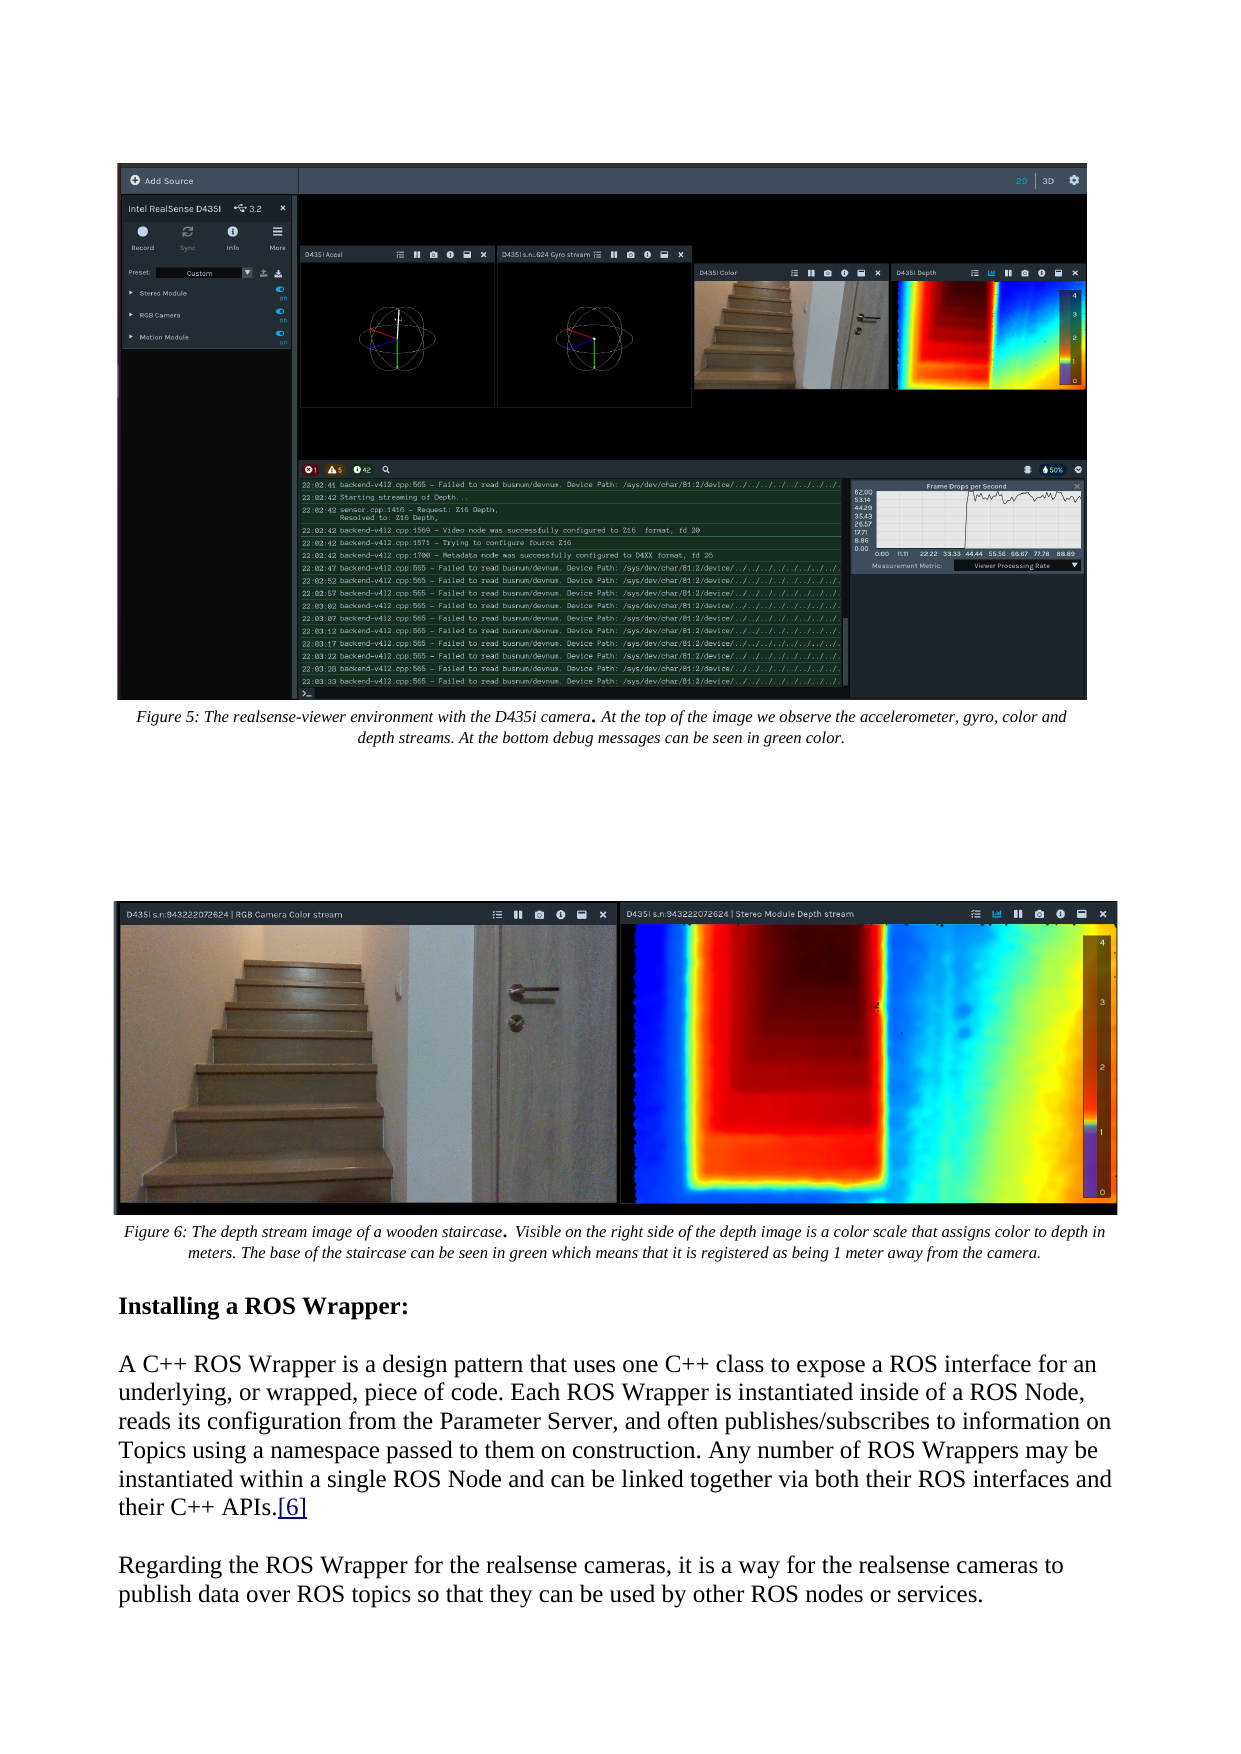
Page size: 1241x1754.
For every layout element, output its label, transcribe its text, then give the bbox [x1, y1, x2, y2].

text Installing a ROS Wrapper: [118, 1291, 1122, 1320]
text Figure 6: The depth stream image of a wooden staircase. Visible on the right side of the depth image is a color scale that assigns color to depth in meters. The base of the staircase can be seen in green which means that it is registered as being 1 meter away from the camera. [113, 1215, 1117, 1262]
picture [117, 163, 1087, 700]
picture [113, 901, 1118, 1215]
text Regarding the ROS Wrapper for the realsense cameras, it is a way for the realsense cameras to publish data over ROS topics so that they can be used by other ROS nodes or services. [118, 1550, 1122, 1607]
text Figure 5: The realsense-viewer environment with the D435i camera. At the top of the image we observe the accelerometer, gyro, color and depth streams. At the bottom debug messages can be seen in green color. [117, 700, 1087, 747]
text A C++ ROS Wrapper is a design pattern that uses one C++ class to expose a ROS interface for an underlying, or wrapped, piece of code. Each ROS Wrapper is instantiated inside of a ROS Node, reads its configuration from the Parameter Server, and often publishes/subscribes to information on Topics using a namespace passed to them on construction. Any number of ROS Wrappers may be instantiated within a single ROS Node and can be linked together via both their ROS interfaces and their C++ APIs.[6] [118, 1349, 1122, 1521]
